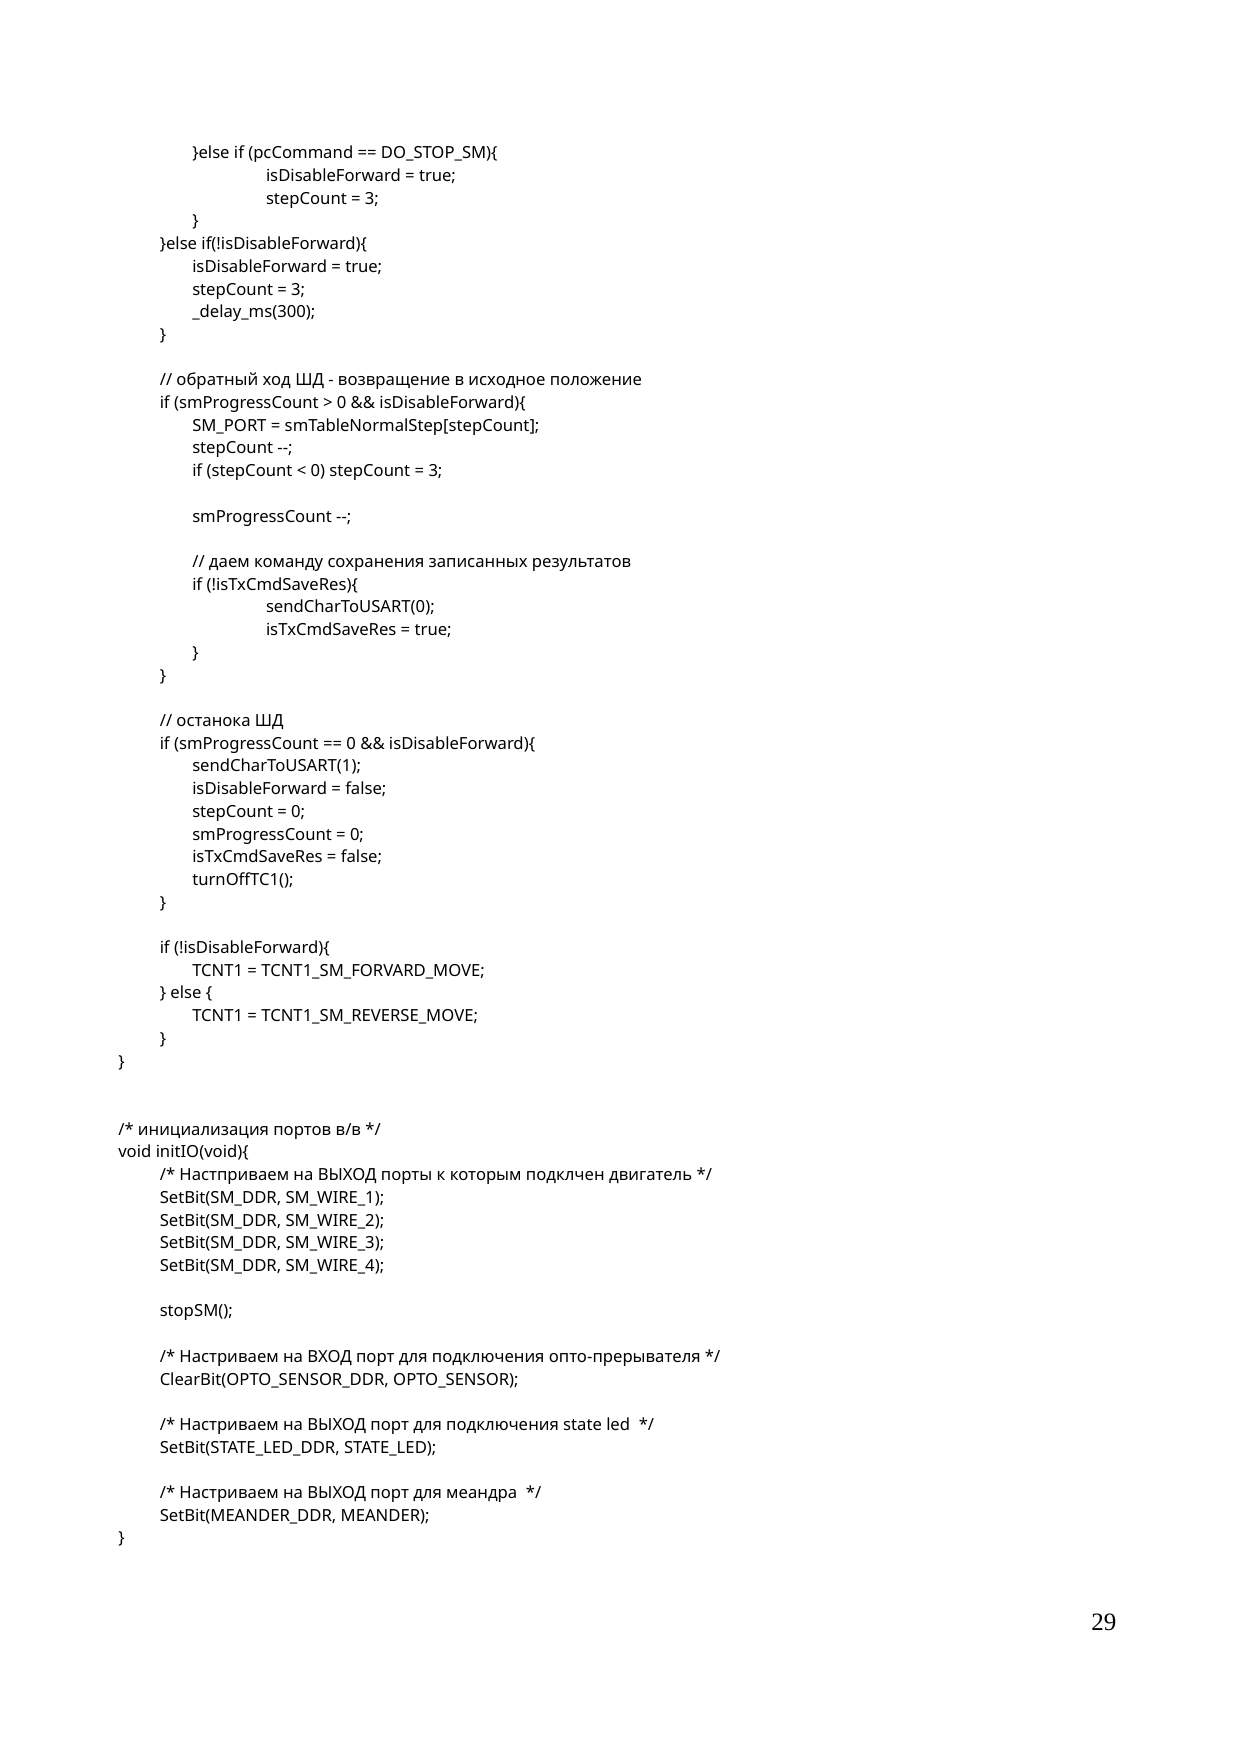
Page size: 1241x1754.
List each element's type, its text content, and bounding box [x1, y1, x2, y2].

text sendCharToUSART(0); [118, 595, 1122, 618]
text /* Настриваем на ВХОД порт для подключения опто-прерывателя */ [118, 1344, 1122, 1367]
text if (smProgressCount == 0 && isDisableForward){ [118, 731, 1122, 754]
text if (!isDisableForward){ [118, 936, 1122, 958]
text } [118, 1049, 1122, 1072]
text smProgressCount --; [118, 504, 1122, 527]
text if (!isTxCmdSaveRes){ [118, 572, 1122, 595]
text stepCount = 0; [118, 799, 1122, 822]
text TCNT1 = TCNT1_SM_REVERSE_MOVE; [118, 1004, 1122, 1026]
text /* инициализация портов в/в */ [118, 1117, 1122, 1140]
text stepCount = 3; [118, 186, 1122, 209]
text SetBit(SM_DDR, SM_WIRE_3); [118, 1231, 1122, 1253]
text stepCount = 3; [118, 277, 1122, 300]
text sendCharToUSART(1); [118, 754, 1122, 777]
text stopSM(); [118, 1299, 1122, 1322]
text SM_PORT = smTableNormalStep[stepCount]; [118, 413, 1122, 436]
text if (stepCount < 0) stepCount = 3; [118, 459, 1122, 481]
text _delay_ms(300); [118, 300, 1122, 322]
text // даем команду сохранения записанных результатов [118, 549, 1122, 572]
text /* Настриваем на ВЫХОД порт для подключения state led */ [118, 1412, 1122, 1435]
text SetBit(STATE_LED_DDR, STATE_LED); [118, 1435, 1122, 1458]
text } else { [118, 981, 1122, 1004]
text TCNT1 = TCNT1_SM_FORVARD_MOVE; [118, 958, 1122, 981]
text isDisableForward = false; [118, 777, 1122, 799]
text void initIO(void){ [118, 1140, 1122, 1163]
text smProgressCount = 0; [118, 822, 1122, 845]
text } [118, 322, 1122, 345]
text } [118, 1526, 1122, 1549]
text if (smProgressCount > 0 && isDisableForward){ [118, 391, 1122, 413]
text }else if (pcCommand == DO_STOP_SM){ [118, 141, 1122, 163]
text } [118, 890, 1122, 913]
text } [118, 663, 1122, 686]
text /* Настриваем на ВЫХОД порт для меандра */ [118, 1481, 1122, 1503]
text isTxCmdSaveRes = false; [118, 845, 1122, 867]
text turnOffTC1(); [118, 867, 1122, 890]
text isDisableForward = true; [118, 163, 1122, 186]
text ClearBit(OPTO_SENSOR_DDR, OPTO_SENSOR); [118, 1367, 1122, 1390]
text // останока ШД [118, 708, 1122, 731]
text /* Настприваем на ВЫХОД порты к которым подклчен двигатель */ [118, 1163, 1122, 1185]
text SetBit(MEANDER_DDR, MEANDER); [118, 1503, 1122, 1526]
text isDisableForward = true; [118, 254, 1122, 277]
text } [118, 1026, 1122, 1049]
text } [118, 640, 1122, 663]
text }else if(!isDisableForward){ [118, 232, 1122, 254]
text // обратный ход ШД - возвращение в исходное положение [118, 368, 1122, 391]
text SetBit(SM_DDR, SM_WIRE_2); [118, 1208, 1122, 1231]
text SetBit(SM_DDR, SM_WIRE_4); [118, 1253, 1122, 1276]
text } [118, 209, 1122, 232]
text SetBit(SM_DDR, SM_WIRE_1); [118, 1185, 1122, 1208]
text stepCount --; [118, 436, 1122, 459]
text isTxCmdSaveRes = true; [118, 618, 1122, 640]
